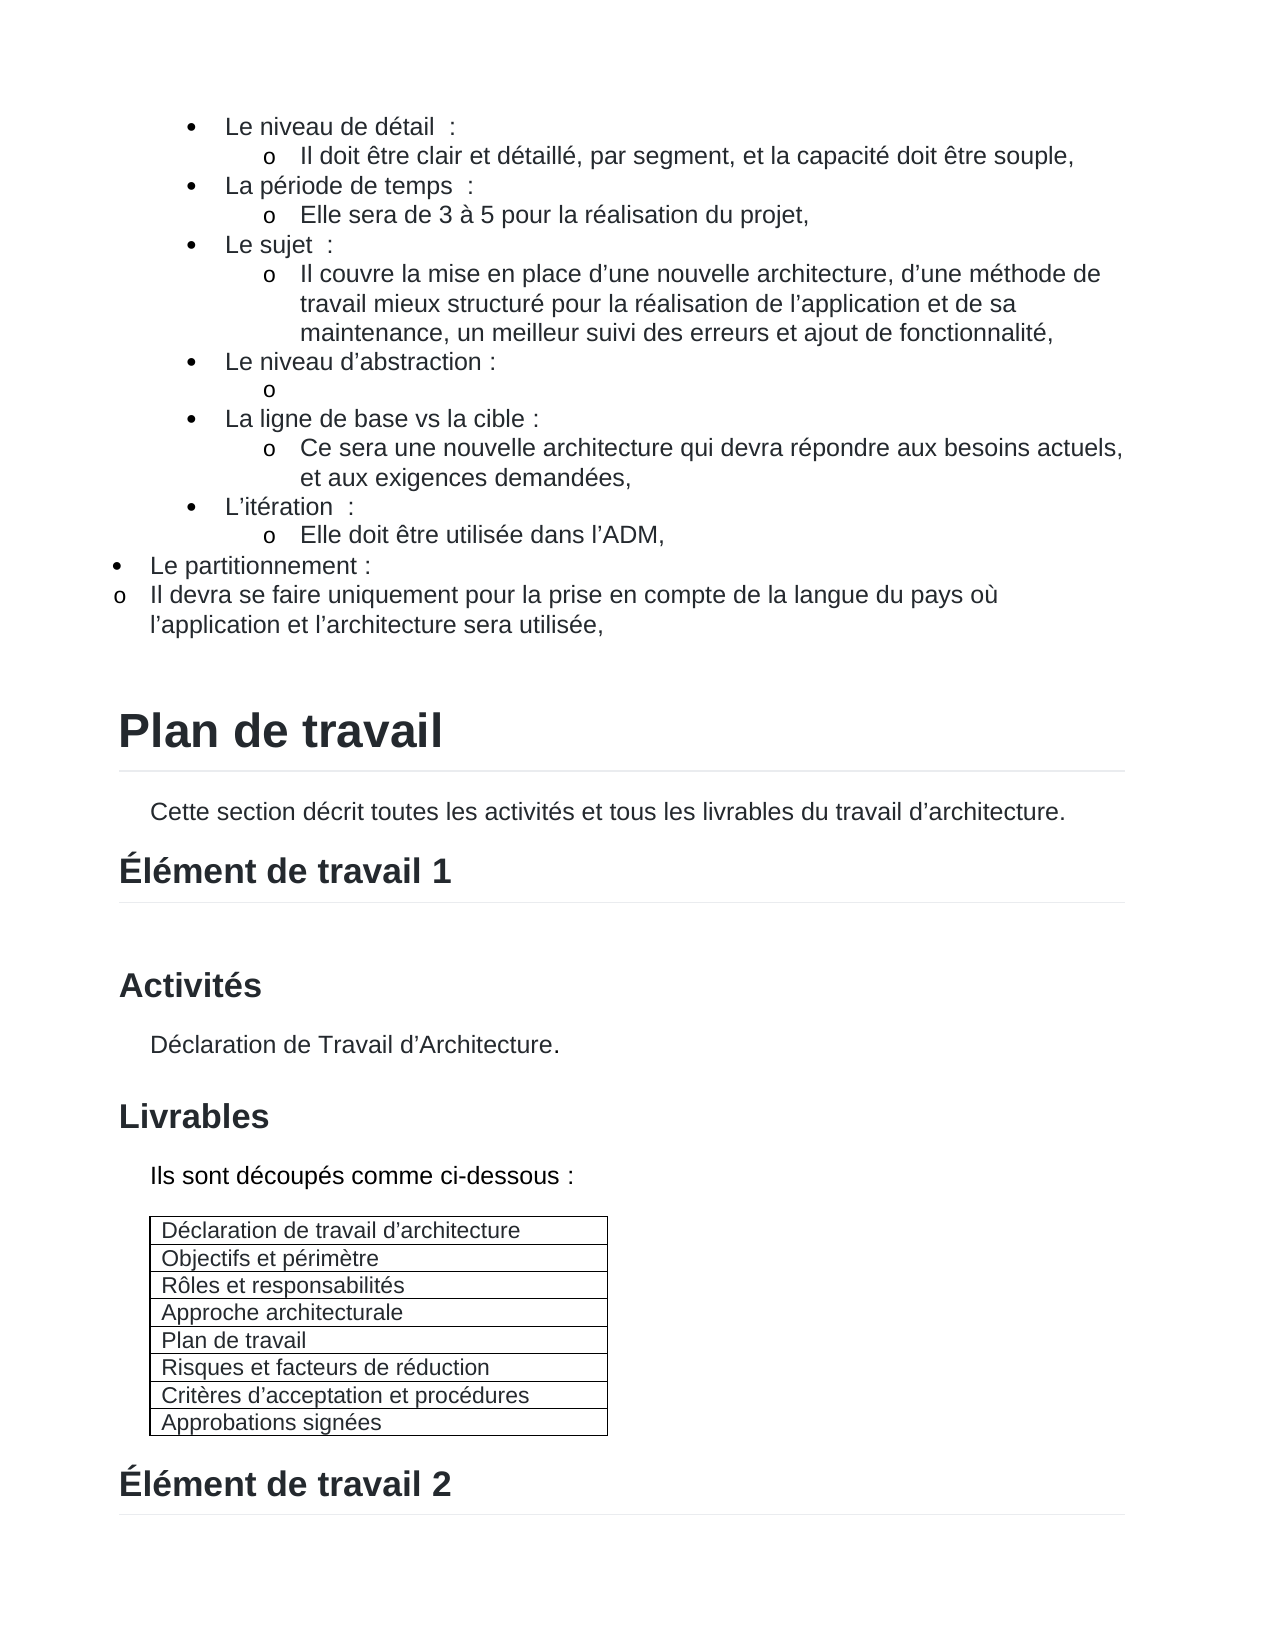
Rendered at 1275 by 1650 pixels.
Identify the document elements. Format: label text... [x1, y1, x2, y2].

list La période de temps : [187, 171, 1125, 200]
subtitle Élément de travail 1 [119, 850, 1125, 902]
list Elle sera de 3 à 5 pour la réalisation du projet, [262, 200, 1125, 230]
list Il devra se faire uniquement pour la prise en compte de la langue du pays où l’application et l’architecture sera utilisée, [113, 579, 1125, 639]
table_cell Plan de travail [151, 1327, 607, 1353]
list Le sujet : [187, 230, 1125, 259]
list Le niveau de détail : [187, 112, 1125, 141]
text Déclaration de Travail d’Architecture. [150, 1030, 1125, 1059]
list La ligne de base vs la cible : [187, 404, 1125, 433]
text Cette section décrit toutes les activités et tous les livrables du travail d’architecture. [150, 797, 1125, 825]
table_cell Approbations signées [151, 1409, 607, 1435]
subtitle Élément de travail 2 [119, 1463, 1125, 1514]
table_cell Approche architecturale [151, 1299, 607, 1326]
table_cell Critères d’acceptation et procédures [151, 1382, 607, 1408]
list Elle doit être utilisée dans l’ADM, [262, 521, 1125, 551]
list Il doit être clair et détaillé, par segment, et la capacité doit être souple, [262, 141, 1125, 171]
table_cell Rôles et responsabilités [151, 1272, 607, 1298]
list L’itération : [187, 492, 1125, 521]
table_cell Risques et facteurs de réduction [151, 1354, 607, 1381]
list Ce sera une nouvelle architecture qui devra répondre aux besoins actuels, et aux exigences demandées, [262, 433, 1125, 492]
subtitle Livrables [119, 1096, 1125, 1136]
table_header Déclaration de travail d’architecture [151, 1217, 607, 1243]
list Le niveau d’abstraction : [187, 347, 1125, 376]
subtitle Activités [119, 966, 1125, 1005]
text Ils sont découpés comme ci-dessous : [150, 1161, 1125, 1190]
subtitle Plan de travail [119, 702, 1125, 770]
list Le partitionnement : [113, 551, 1125, 579]
list Il couvre la mise en place d’une nouvelle architecture, d’une méthode de travail mieux structuré pour la réalisation de l’application et de sa maintenance, un meilleur suivi des erreurs et ajout de fonctionnalité, [262, 259, 1125, 347]
